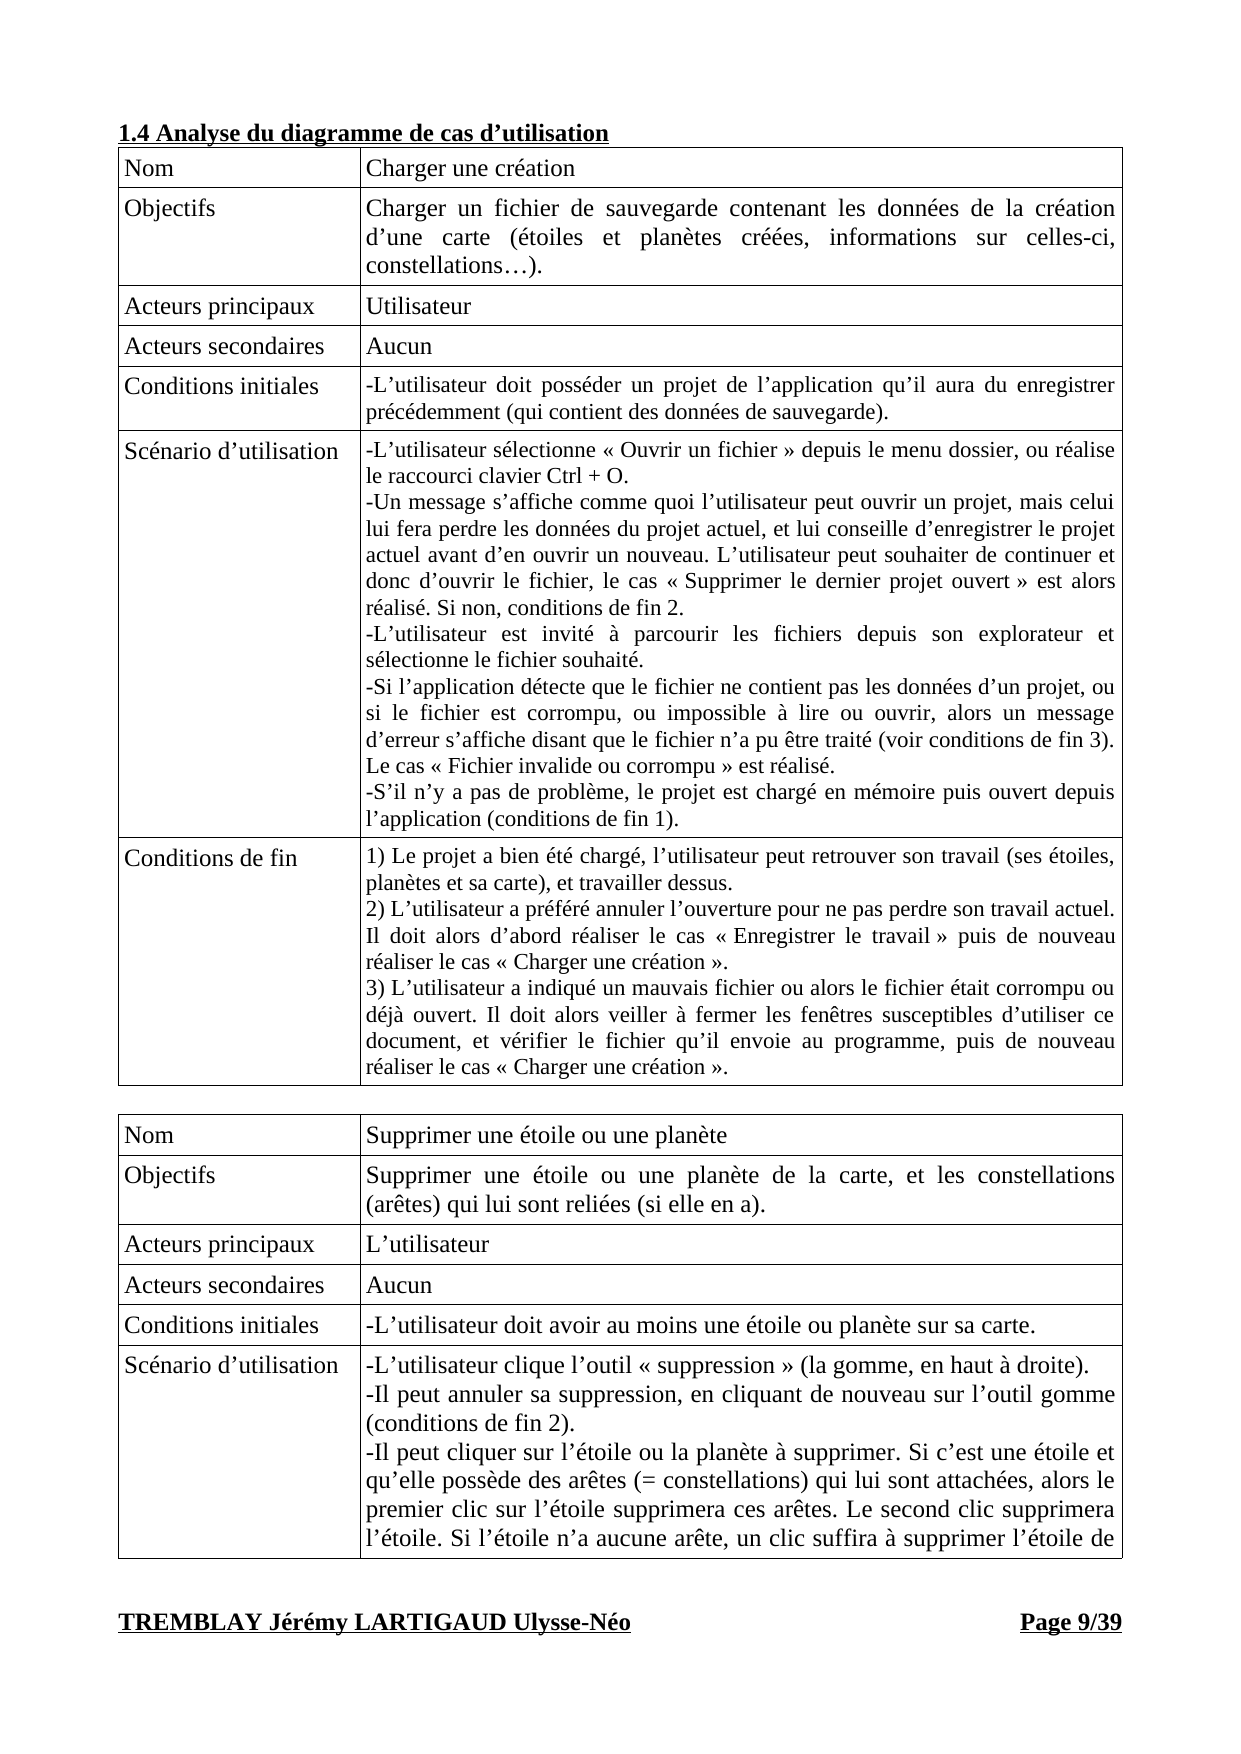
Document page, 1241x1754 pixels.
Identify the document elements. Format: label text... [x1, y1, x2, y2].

table_cell Aucun [361, 1265, 1122, 1304]
table_cell Acteurs principaux [119, 286, 360, 325]
table_cell Scénario d’utilisation [119, 1346, 360, 1558]
table_cell Acteurs secondaires [119, 1265, 360, 1304]
table_cell Acteurs secondaires [119, 326, 360, 366]
table_cell -L’utilisateur clique l’outil « suppression » (la gomme, en haut à droite). -Il peut annuler sa suppression, en cliquant de nouveau sur l’outil gomme (conditions de fin 2). -Il peut cliquer sur l’étoile ou la planète à supprimer. Si c’est une étoile et qu’elle possède des arêtes (= constellations) qui lui sont attachées, alors le premier clic sur l’étoile supprimera ces arêtes. Le second clic supprimera l’étoile. Si l’étoile n’a aucune arête, un clic suffira à supprimer l’étoile de [361, 1346, 1122, 1558]
table_cell Charger un fichier de sauvegarde contenant les données de la création d’une carte (étoiles et planètes créées, informations sur celles-ci, constellations…). [361, 188, 1122, 285]
table_cell -L’utilisateur doit avoir au moins une étoile ou planète sur sa carte. [361, 1305, 1122, 1345]
table_cell Conditions de fin [119, 838, 360, 1085]
table_cell L’utilisateur [361, 1225, 1122, 1264]
table_header Nom [119, 1115, 360, 1155]
table_cell -L’utilisateur doit posséder un projet de l’application qu’il aura du enregistrer précédemment (qui contient des données de sauvegarde). [361, 367, 1122, 430]
table_cell Conditions initiales [119, 1305, 360, 1345]
table_cell Objectifs [119, 1156, 360, 1224]
table_cell 1) Le projet a bien été chargé, l’utilisateur peut retrouver son travail (ses étoiles, planètes et sa carte), et travailler dessus. 2) L’utilisateur a préféré annuler l’ouverture pour ne pas perdre son travail actuel. Il doit alors d’abord réaliser le cas « Enregistrer le travail » puis de nouveau réaliser le cas « Charger une création ». 3) L’utilisateur a indiqué un mauvais fichier ou alors le fichier était corrompu ou déjà ouvert. Il doit alors veiller à fermer les fenêtres susceptibles d’utiliser ce document, et vérifier le fichier qu’il envoie au programme, puis de nouveau réaliser le cas « Charger une création ». [361, 838, 1122, 1085]
table_cell Scénario d’utilisation [119, 431, 360, 837]
table_cell Acteurs principaux [119, 1225, 360, 1264]
table_header Nom [119, 148, 360, 187]
table_header Charger une création [361, 148, 1122, 187]
table_cell Objectifs [119, 188, 360, 285]
table_cell Supprimer une étoile ou une planète de la carte, et les constellations (arêtes) qui lui sont reliées (si elle en a). [361, 1156, 1122, 1224]
table_cell -L’utilisateur sélectionne « Ouvrir un fichier » depuis le menu dossier, ou réalise le raccourci clavier Ctrl + O. -Un message s’affiche comme quoi l’utilisateur peut ouvrir un projet, mais celui lui fera perdre les données du projet actuel, et lui conseille d’enregistrer le projet actuel avant d’en ouvrir un nouveau. L’utilisateur peut souhaiter de continuer et donc d’ouvrir le fichier, le cas « Supprimer le dernier projet ouvert » est alors réalisé. Si non, conditions de fin 2. -L’utilisateur est invité à parcourir les fichiers depuis son explorateur et sélectionne le fichier souhaité. -Si l’application détecte que le fichier ne contient pas les données d’un projet, ou si le fichier est corrompu, ou impossible à lire ou ouvrir, alors un message d’erreur s’affiche disant que le fichier n’a pu être traité (voir conditions de fin 3). Le cas « Fichier invalide ou corrompu » est réalisé. -S’il n’y a pas de problème, le projet est chargé en mémoire puis ouvert depuis l’application (conditions de fin 1). [361, 431, 1122, 837]
table_cell Conditions initiales [119, 367, 360, 430]
table_cell Aucun [361, 326, 1122, 366]
table_cell Utilisateur [361, 286, 1122, 325]
text 1.4 Analyse du diagramme de cas d’utilisation [118, 118, 1122, 147]
table_header Supprimer une étoile ou une planète [361, 1115, 1122, 1155]
